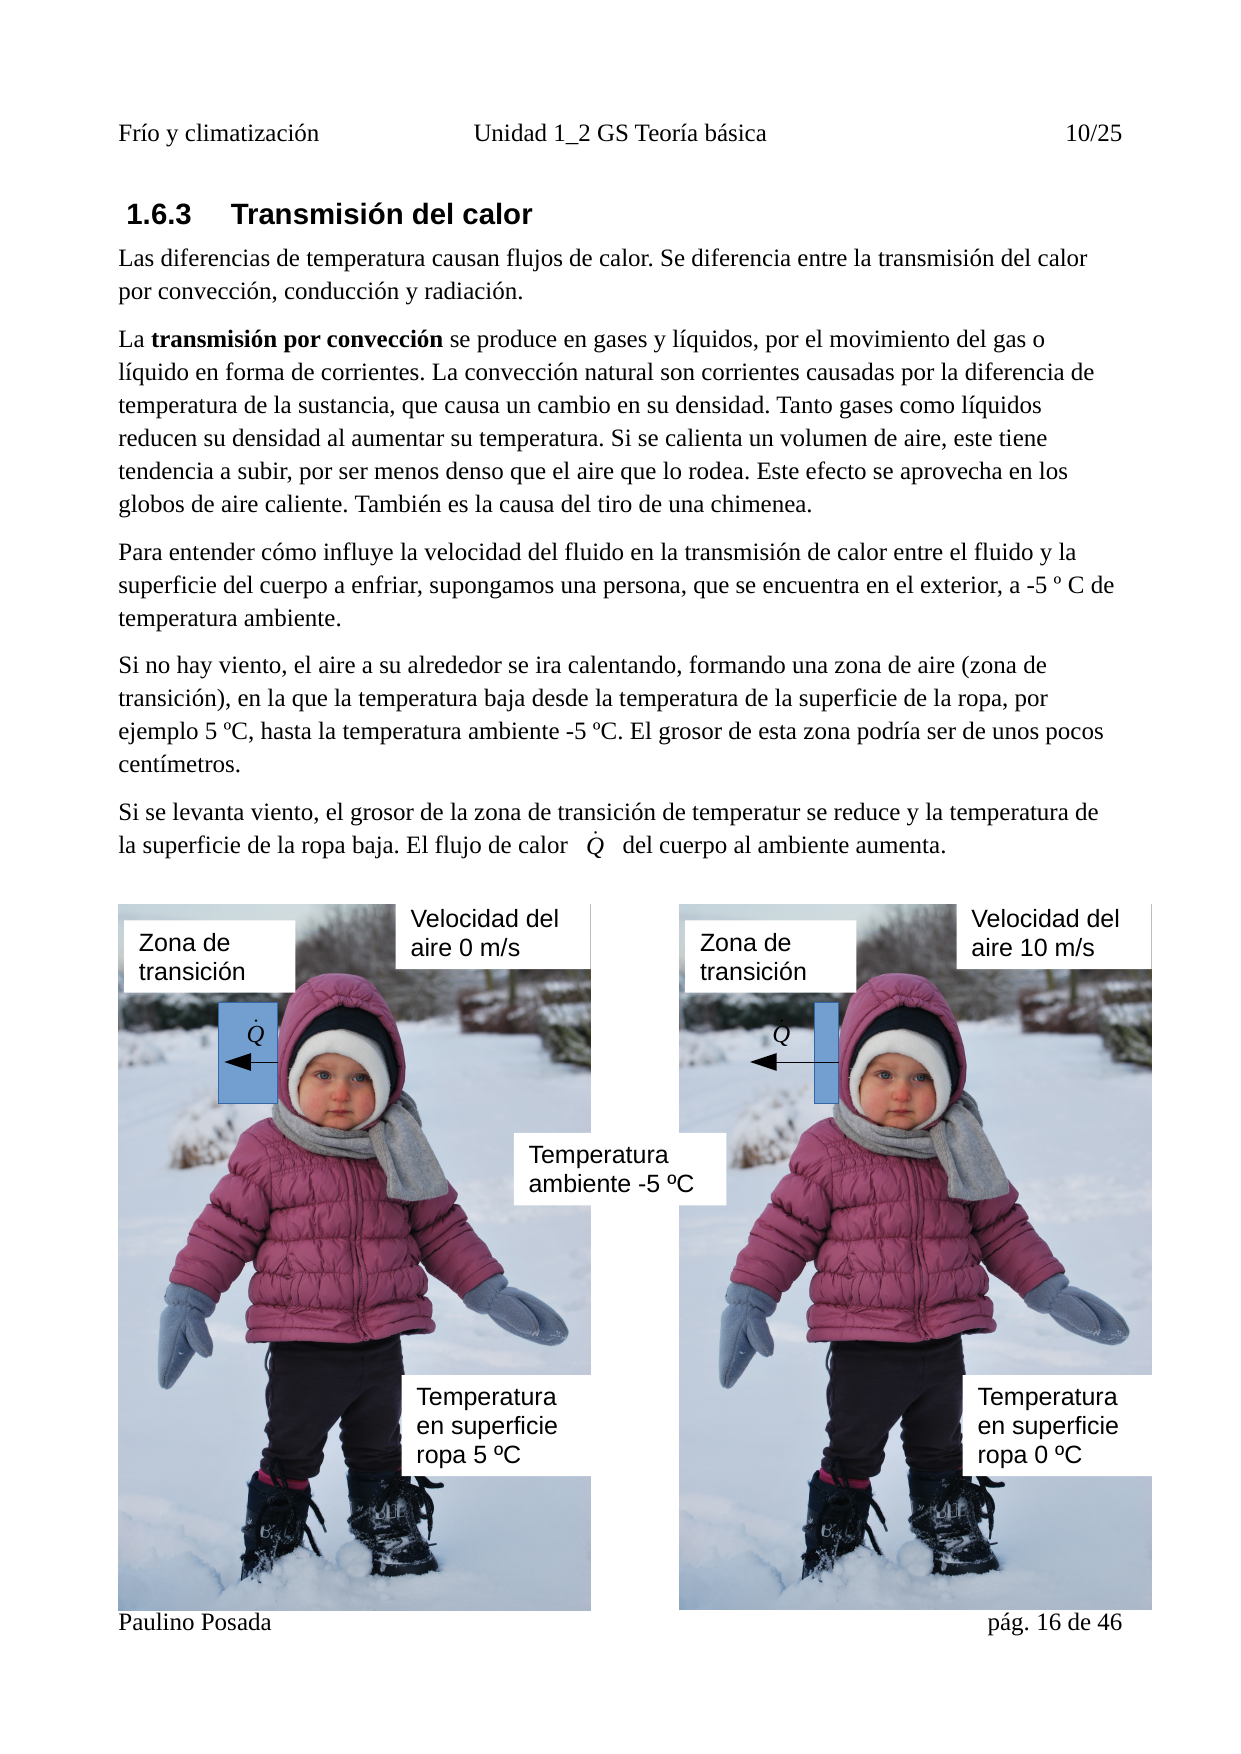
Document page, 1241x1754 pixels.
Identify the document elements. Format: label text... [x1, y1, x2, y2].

text Si se levanta viento, el grosor de la zona de transición de temperatur se reduce y la temperatura de la superficie de la ropa baja. El flujo de calordel cuerpo al ambiente aumenta. [118, 797, 1122, 859]
subtitle Transmisión del calor [118, 197, 1122, 231]
picture [679, 904, 1152, 1610]
picture [118, 904, 591, 1611]
text Para entender cómo influye la velocidad del fluido en la transmisión de calor entre el fluido y la superficie del cuerpo a enfriar, supongamos una persona, que se encuentra en el exterior, a -5 º C de temperatura ambiente. [118, 537, 1122, 632]
text Las diferencias de temperatura causan flujos de calor. Se diferencia entre la transmisión del calor por convección, conducción y radiación. [118, 243, 1122, 305]
text La transmisión por convección se produce en gases y líquidos, por el movimiento del gas o líquido en forma de corrientes. La convección natural son corrientes causadas por la diferencia de temperatura de la sustancia, que causa un cambio en su densidad. Tanto gases como líquidos reducen su densidad al aumentar su temperatura. Si se calienta un volumen de aire, este tiene tendencia a subir, por ser menos denso que el aire que lo rodea. Este efecto se aprovecha en los globos de aire caliente. También es la causa del tiro de una chimenea. [118, 324, 1122, 518]
text Si no hay viento, el aire a su alrededor se ira calentando, formando una zona de aire (zona de transición), en la que la temperatura baja desde la temperatura de la superficie de la ropa, por ejemplo 5 ºC, hasta la temperatura ambiente -5 ºC. El grosor de esta zona podría ser de unos pocos centímetros. [118, 650, 1122, 778]
